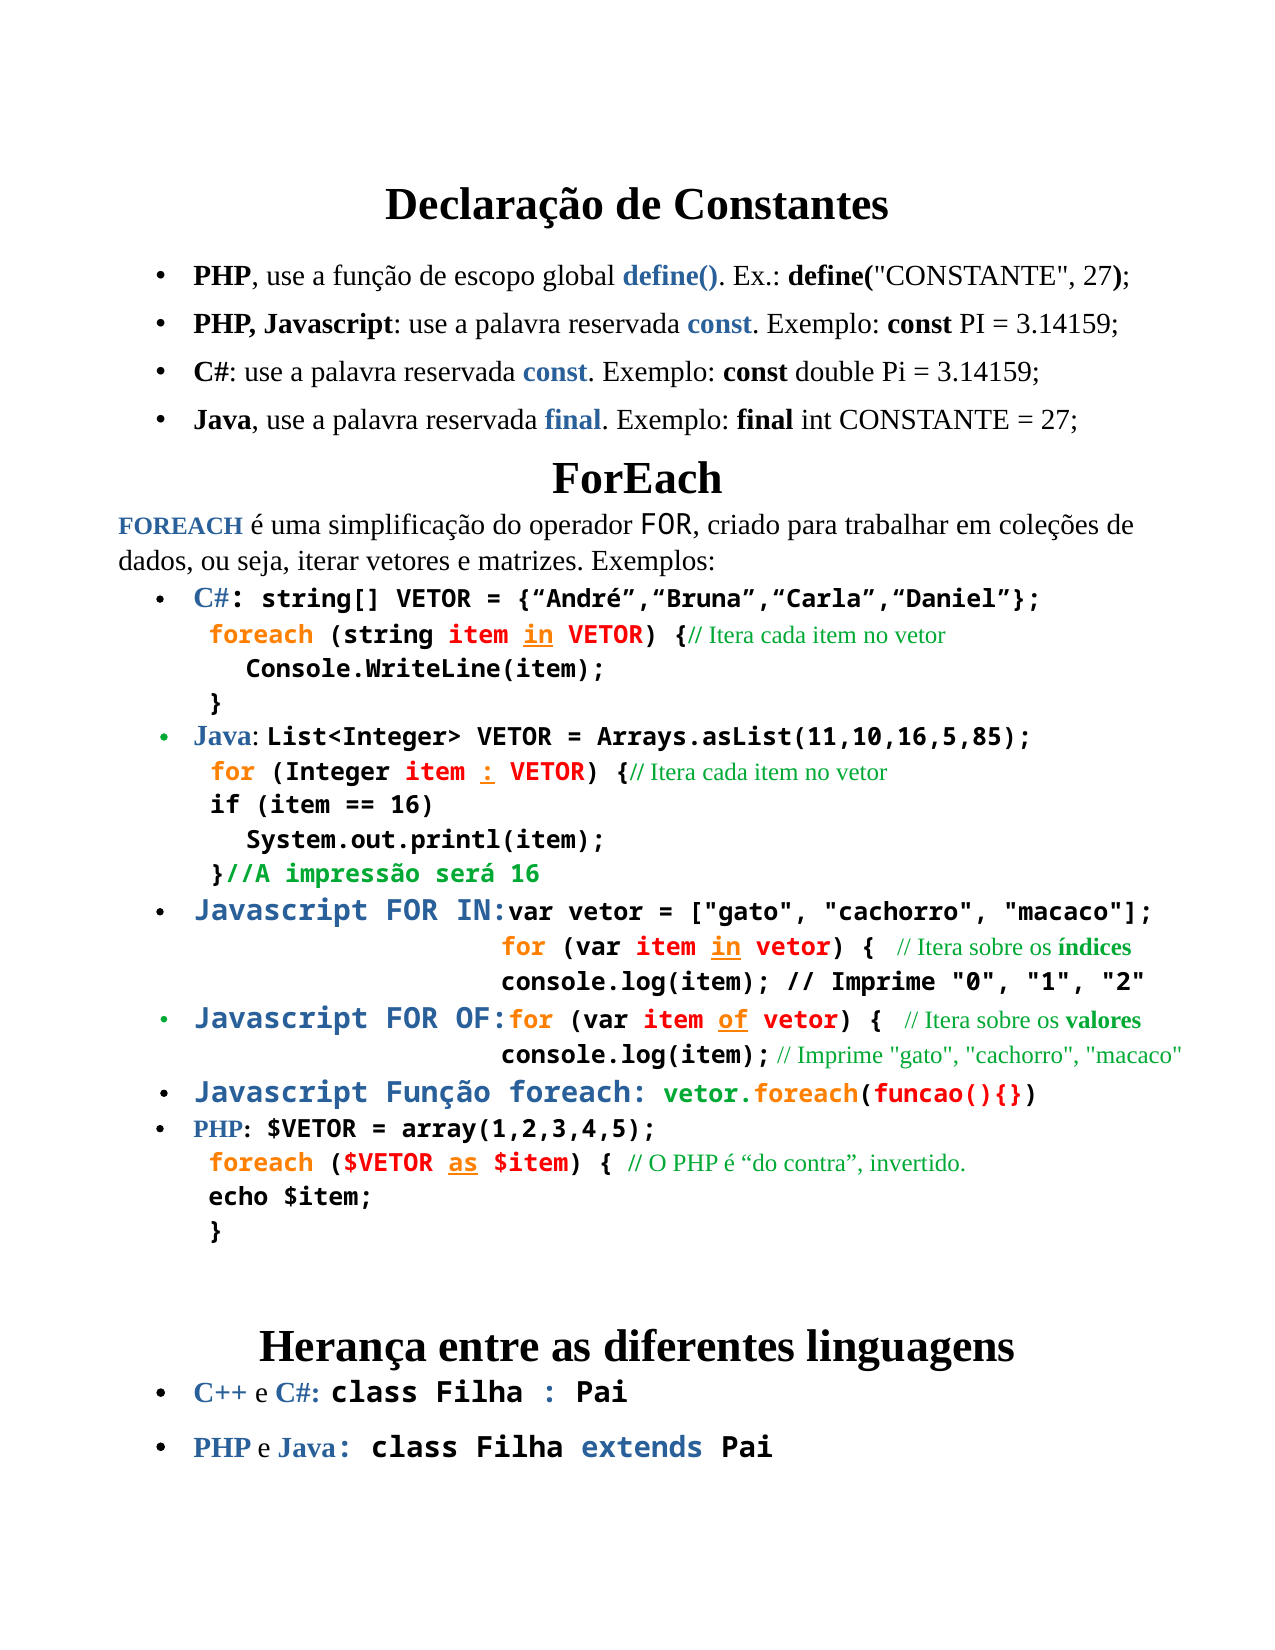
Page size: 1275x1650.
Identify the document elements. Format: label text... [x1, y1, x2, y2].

list PHP, Javascript: use a palavra reservada const. Exemplo: const PI = 3.14159; [156, 306, 1157, 340]
text FOREACH é uma simplificação do operador FOR, criado para trabalhar em coleções de dados, ou seja, iterar vetores e matrizes. Exemplos: [118, 503, 1157, 577]
list PHP: $VETOR = array(1,2,3,4,5); foreach ($VETOR as $item) { // O PHP é “do contra”, invertido. echo $item; } [156, 1111, 1157, 1247]
list C#: string[] VETOR = {“André”,“Bruna”,“Carla”,“Daniel”}; foreach (string item in VETOR) {// Itera cada item no vetor Console.WriteLine(item); } [156, 577, 1157, 718]
subtitle Declaração de Constantes [118, 176, 1157, 229]
subtitle ForEach [118, 451, 1157, 503]
list Javascript FOR IN:var vetor = ["gato", "cachorro", "macaco"]; for (var item in vetor) { // Itera sobre os índices console.log(item); // Imprime "0", "1", "2" [156, 889, 1157, 997]
list C++ e C#: class Filha : Pai [156, 1372, 1157, 1411]
subtitle Herança entre as diferentes linguagens [118, 1319, 1157, 1372]
list PHP, use a função de escopo global define(). Ex.: define("CONSTANTE", 27); [156, 258, 1157, 291]
list C#: use a palavra reservada const. Exemplo: const double Pi = 3.14159; [156, 354, 1157, 388]
list Javascript FOR OF:for (var item of vetor) { // Itera sobre os valores console.log(item); // Imprime "gato", "cachorro", "macaco" [159, 997, 1186, 1071]
list Javascript Função foreach: vetor.foreach(funcao(){}) [159, 1071, 1163, 1111]
list Java: List<Integer> VETOR = Arrays.asList(11,10,16,5,85); for (Integer item : VETOR) {// Itera cada item no vetor if (item == 16) System.out.printl(item); }//A impressão será 16 [159, 718, 1163, 889]
list PHP e Java: class Filha extends Pai [156, 1426, 1157, 1466]
list Java, use a palavra reservada final. Exemplo: final int CONSTANTE = 27; [156, 402, 1157, 436]
